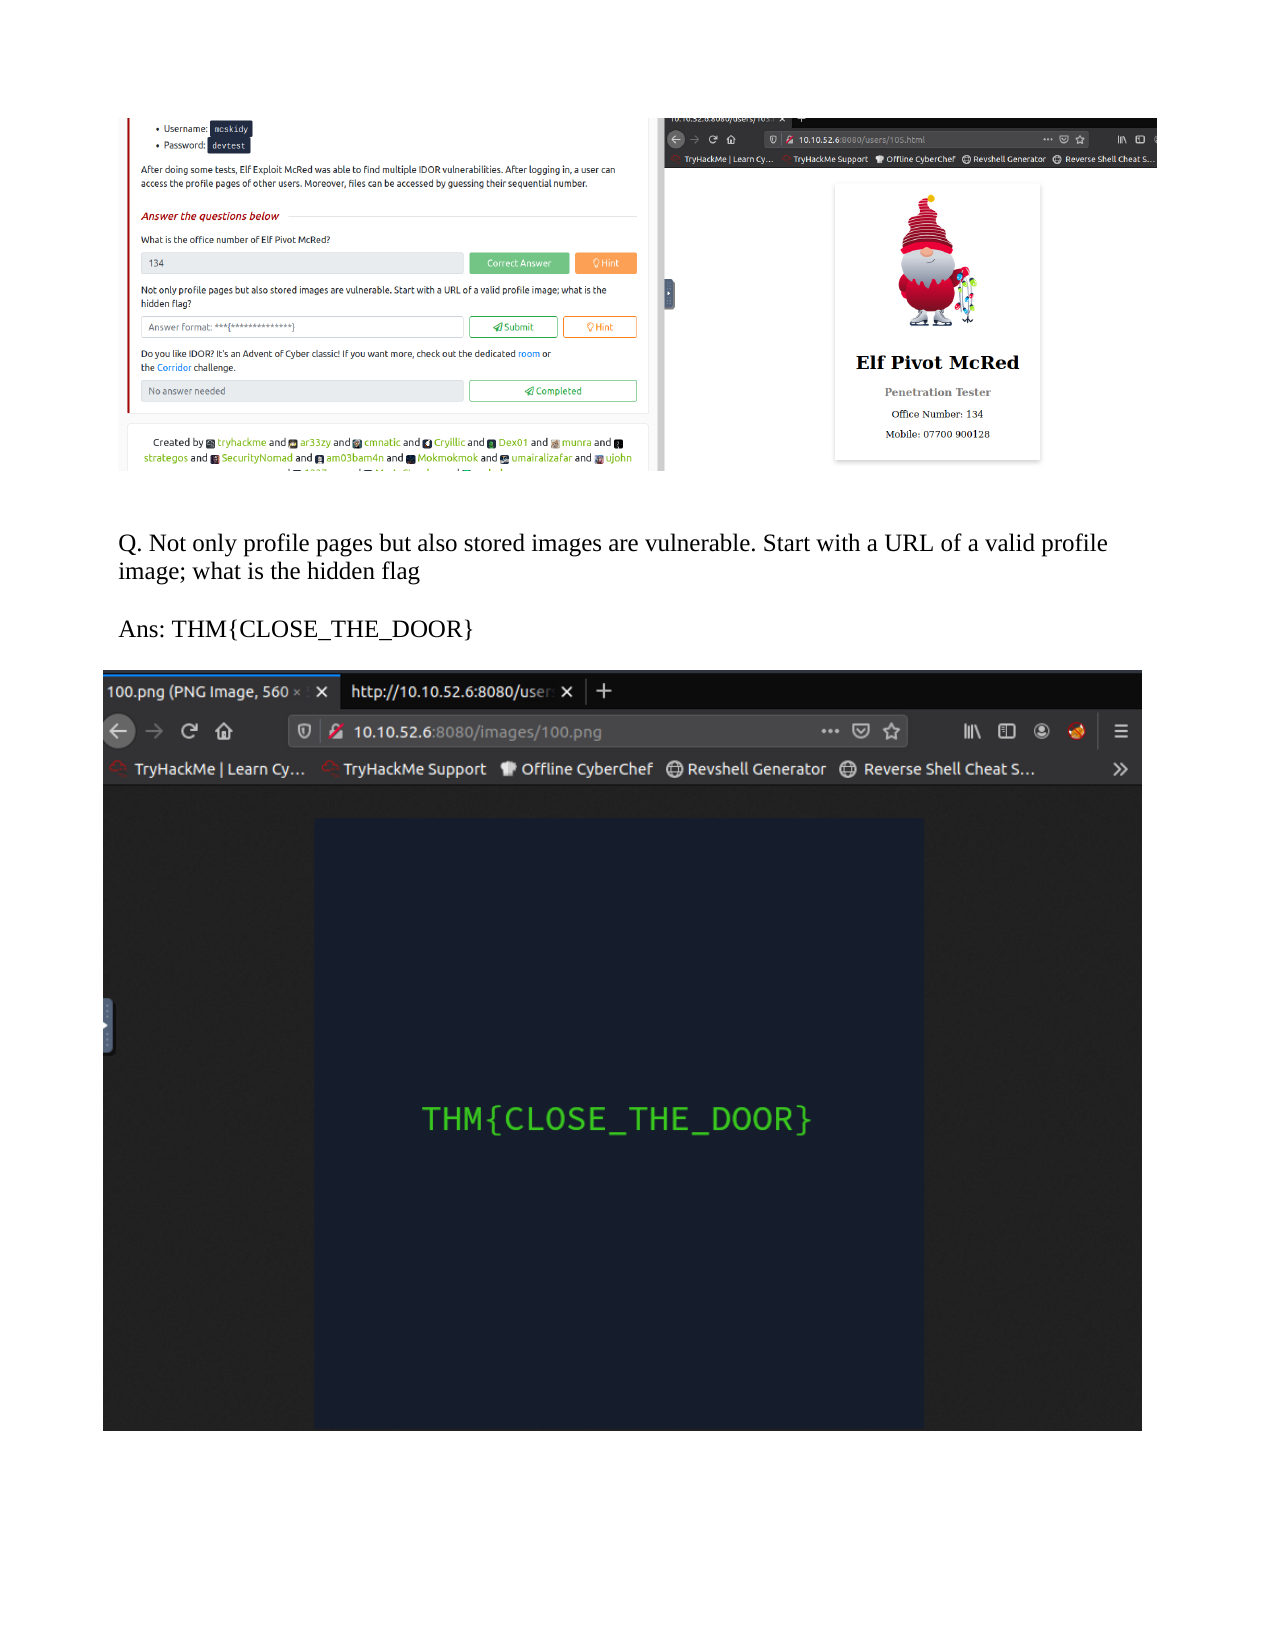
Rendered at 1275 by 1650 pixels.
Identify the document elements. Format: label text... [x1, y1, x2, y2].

text Q. Not only profile pages but also stored images are vulnerable. Start with a URL of a valid profile image; what is the hidden flag [118, 528, 1157, 585]
picture [118, 118, 1157, 471]
picture [103, 670, 1142, 1431]
text Ans: THM{CLOSE_THE_DOOR} [118, 614, 1157, 643]
